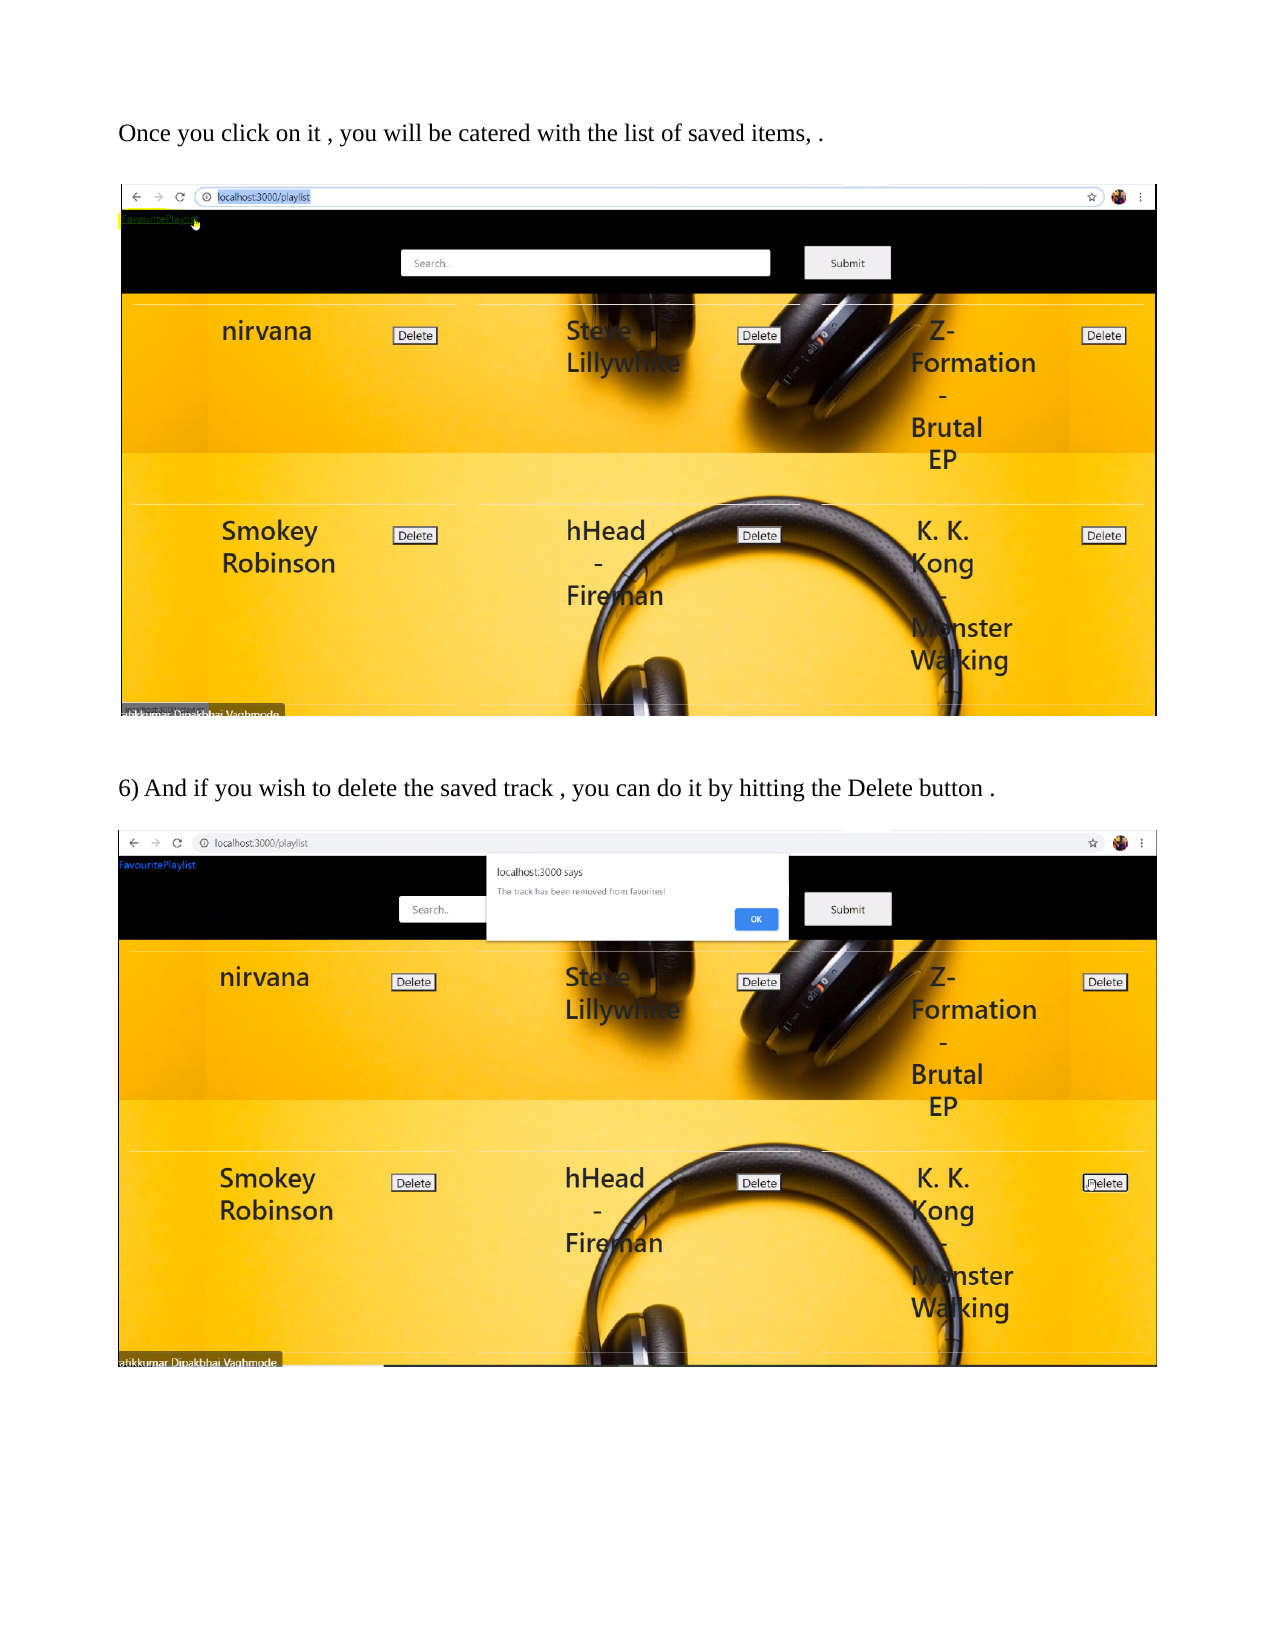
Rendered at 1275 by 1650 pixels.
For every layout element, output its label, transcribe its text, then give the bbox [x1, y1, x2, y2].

picture [118, 184, 1157, 716]
text Once you click on it , you will be catered with the list of saved items, . [118, 118, 1157, 147]
picture [118, 830, 1157, 1367]
text 6) And if you wish to delete the saved track , you can do it by hitting the Delete button . [118, 773, 1157, 802]
